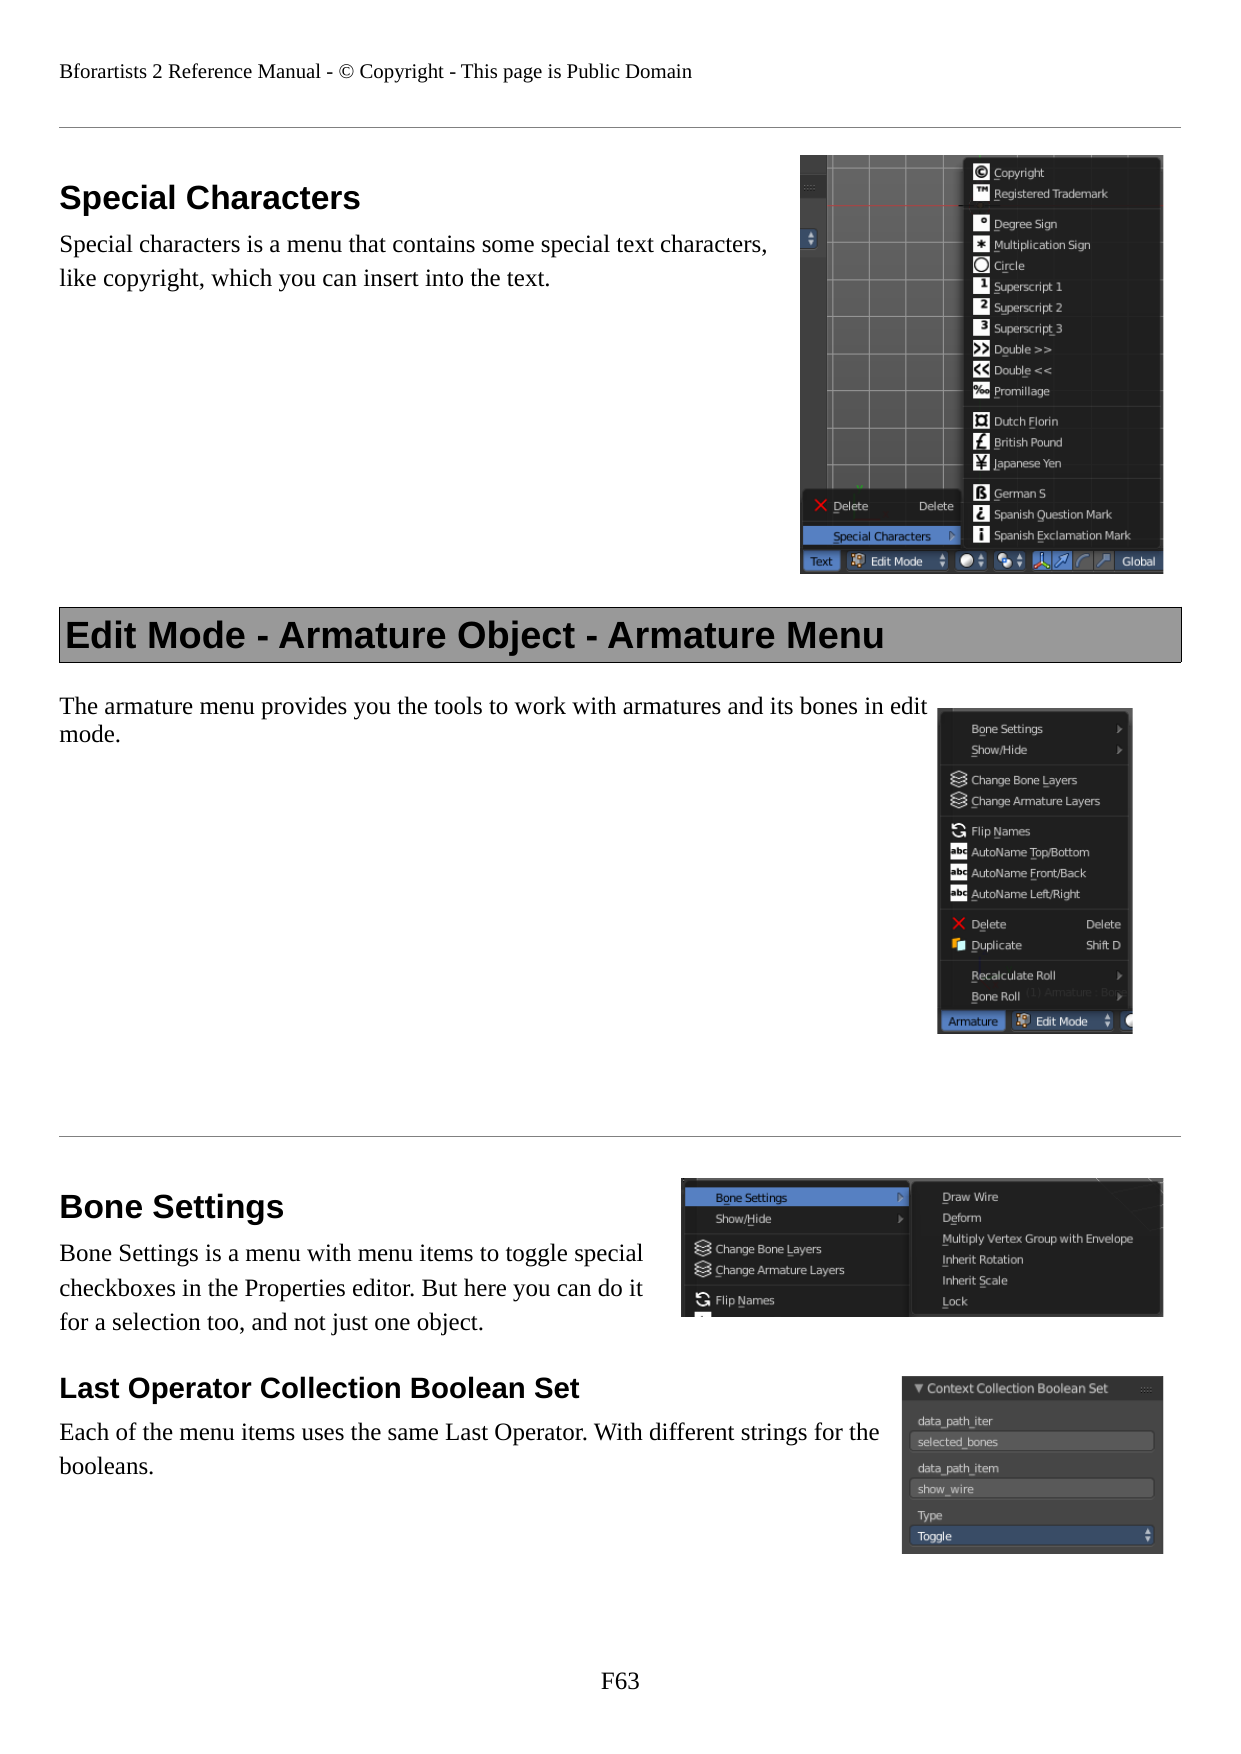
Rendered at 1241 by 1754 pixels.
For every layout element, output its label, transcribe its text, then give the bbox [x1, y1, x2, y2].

subtitle Bone Settings [59, 1187, 681, 1226]
subtitle [1164, 1187, 1181, 1226]
picture [937, 708, 1133, 1034]
subtitle Special Characters [59, 178, 800, 216]
picture [681, 1178, 1164, 1317]
subtitle Last Operator Collection Boolean Set [59, 1371, 1181, 1404]
picture [800, 155, 1164, 574]
text Special characters is a menu that contains some special text characters, like copyright, which you can insert into the text. [59, 229, 800, 292]
subtitle [1164, 178, 1181, 216]
text Bone Settings is a menu with menu items to toggle special checkboxes in the Properties editor. But here you can do it for a selection too, and not just one object. [59, 1238, 1181, 1336]
table_header Edit Mode - Armature Object - Armature Menu [60, 608, 1181, 662]
picture [901, 1376, 1164, 1554]
text The armature menu provides you the tools to work with armatures and its bones in edit mode. [59, 691, 1181, 748]
text Each of the menu items uses the same Last Operator. With different strings for the booleans. [59, 1417, 901, 1480]
